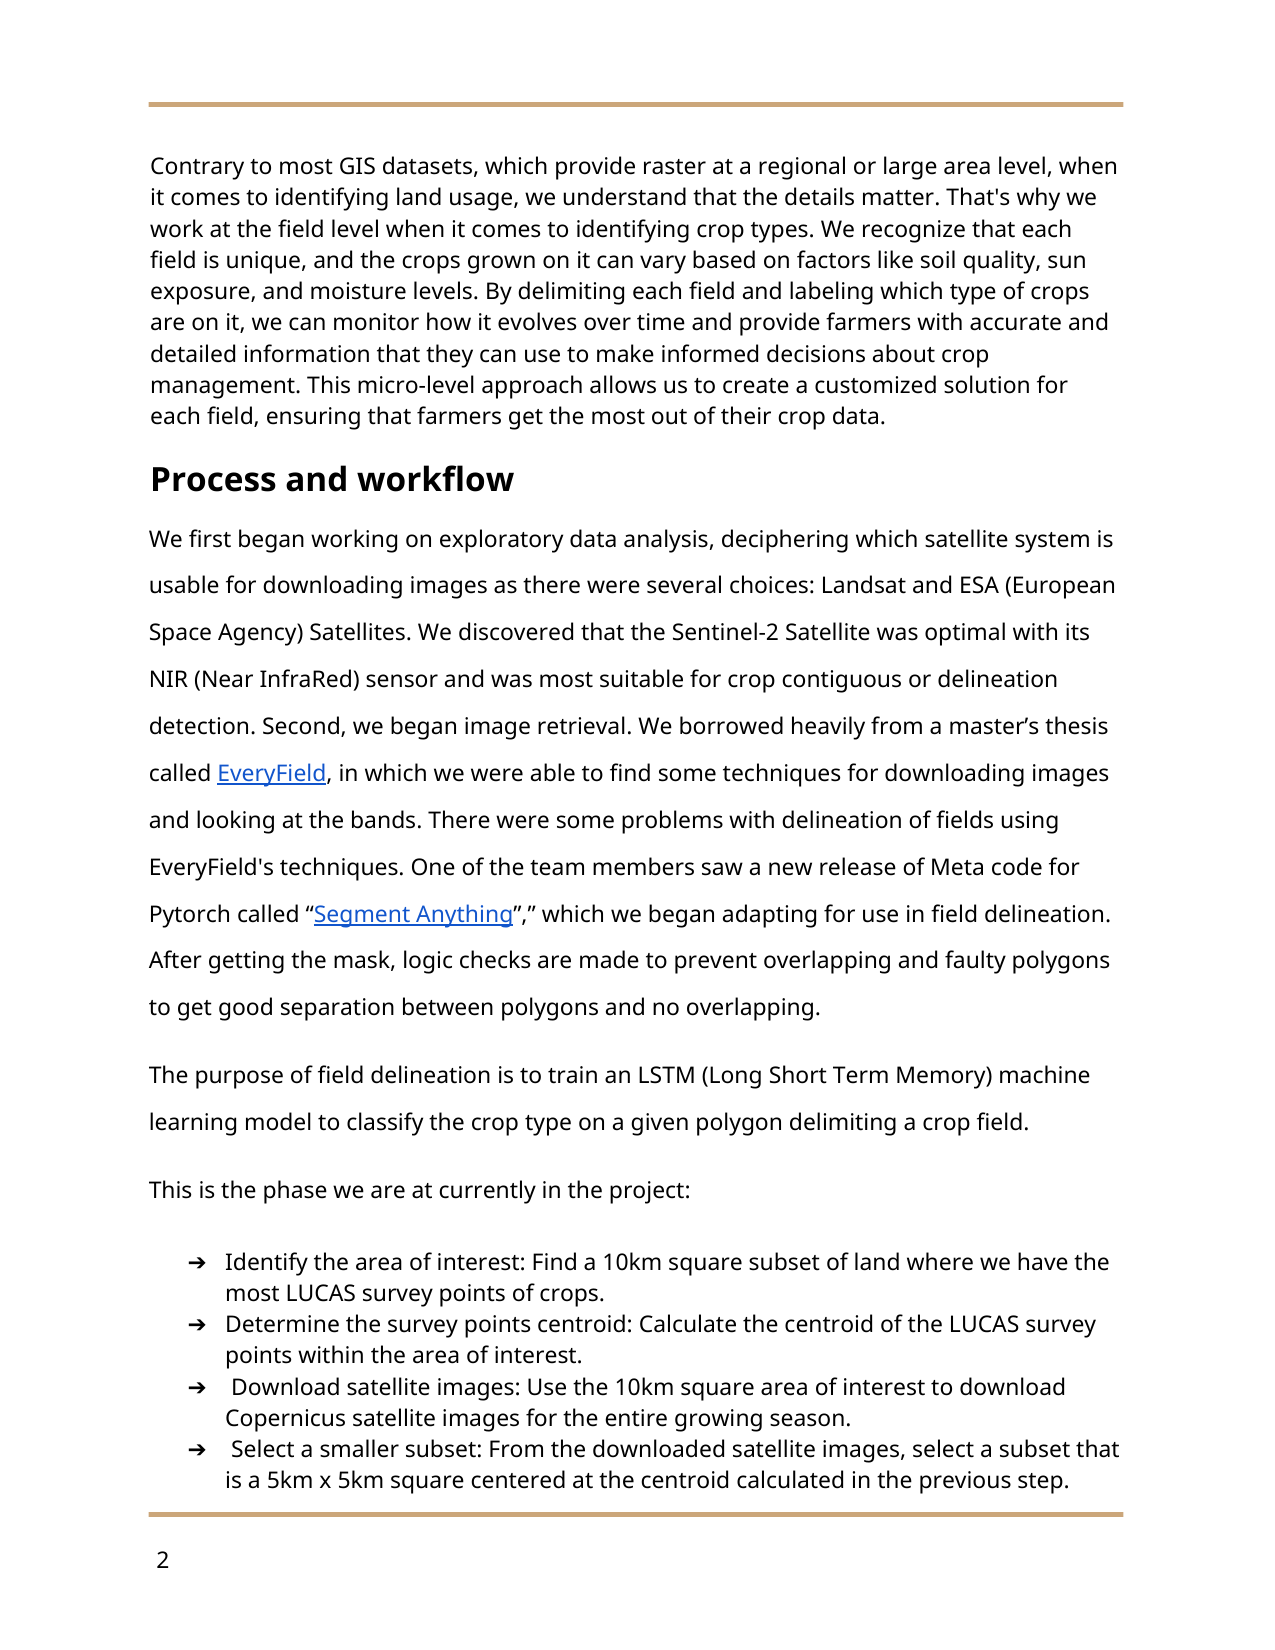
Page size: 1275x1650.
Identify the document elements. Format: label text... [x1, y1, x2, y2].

picture [148, 102, 1124, 107]
text The purpose of field delineation is to train an LSTM (Long Short Term Memory) machine learning model to classify the crop type on a given polygon delimiting a crop field. [148, 1059, 1125, 1137]
list Determine the survey points centroid: Calculate the centroid of the LUCAS survey points within the area of interest. [187, 1308, 1125, 1370]
picture [148, 1512, 1124, 1517]
list Identify the area of interest: Find a 10km square subset of land where we have the most LUCAS survey points of crops. [187, 1245, 1125, 1308]
text This is the phase we are at currently in the project: [148, 1173, 1125, 1205]
text We first began working on exploratory data analysis, deciphering which satellite system is usable for downloading images as there were several choices: Landsat and ESA (European Space Agency) Satellites. We discovered that the Sentinel-2 Satellite was optimal with its NIR (Near InfraRed) sensor and was most suitable for crop contiguous or delineation detection. Second, we began image retrieval. We borrowed heavily from a master’s thesis called EveryField, in which we were able to find some techniques for downloading images and looking at the bands. There were some problems with delineation of fields using EveryField's techniques. One of the team members saw a new release of Meta code for Pytorch called “Segment Anything”,” which we began adapting for use in field delineation. After getting the mask, logic checks are made to prevent overlapping and faulty polygons to get good separation between polygons and no overlapping. [148, 522, 1125, 1022]
list Download satellite images: Use the 10km square area of interest to download Copernicus satellite images for the entire growing season. [187, 1370, 1125, 1433]
list Select a smaller subset: From the downloaded satellite images, select a subset that is a 5km x 5km square centered at the centroid calculated in the previous step. [187, 1433, 1125, 1495]
text Contrary to most GIS datasets, which provide raster at a regional or large area level, when it comes to identifying land usage, we understand that the details matter. That's why we work at the field level when it comes to identifying crop types. We recognize that each field is unique, and the crops grown on it can vary based on factors like soil quality, sun exposure, and moisture levels. By delimiting each field and labeling which type of crops are on it, we can monitor how it evolves over time and provide farmers with accurate and detailed information that they can use to make informed decisions about crop management. This micro-level approach allows us to create a customized solution for each field, ensuring that farmers get the most out of their crop data. [150, 150, 1125, 431]
subtitle Process and workflow [150, 456, 1125, 502]
